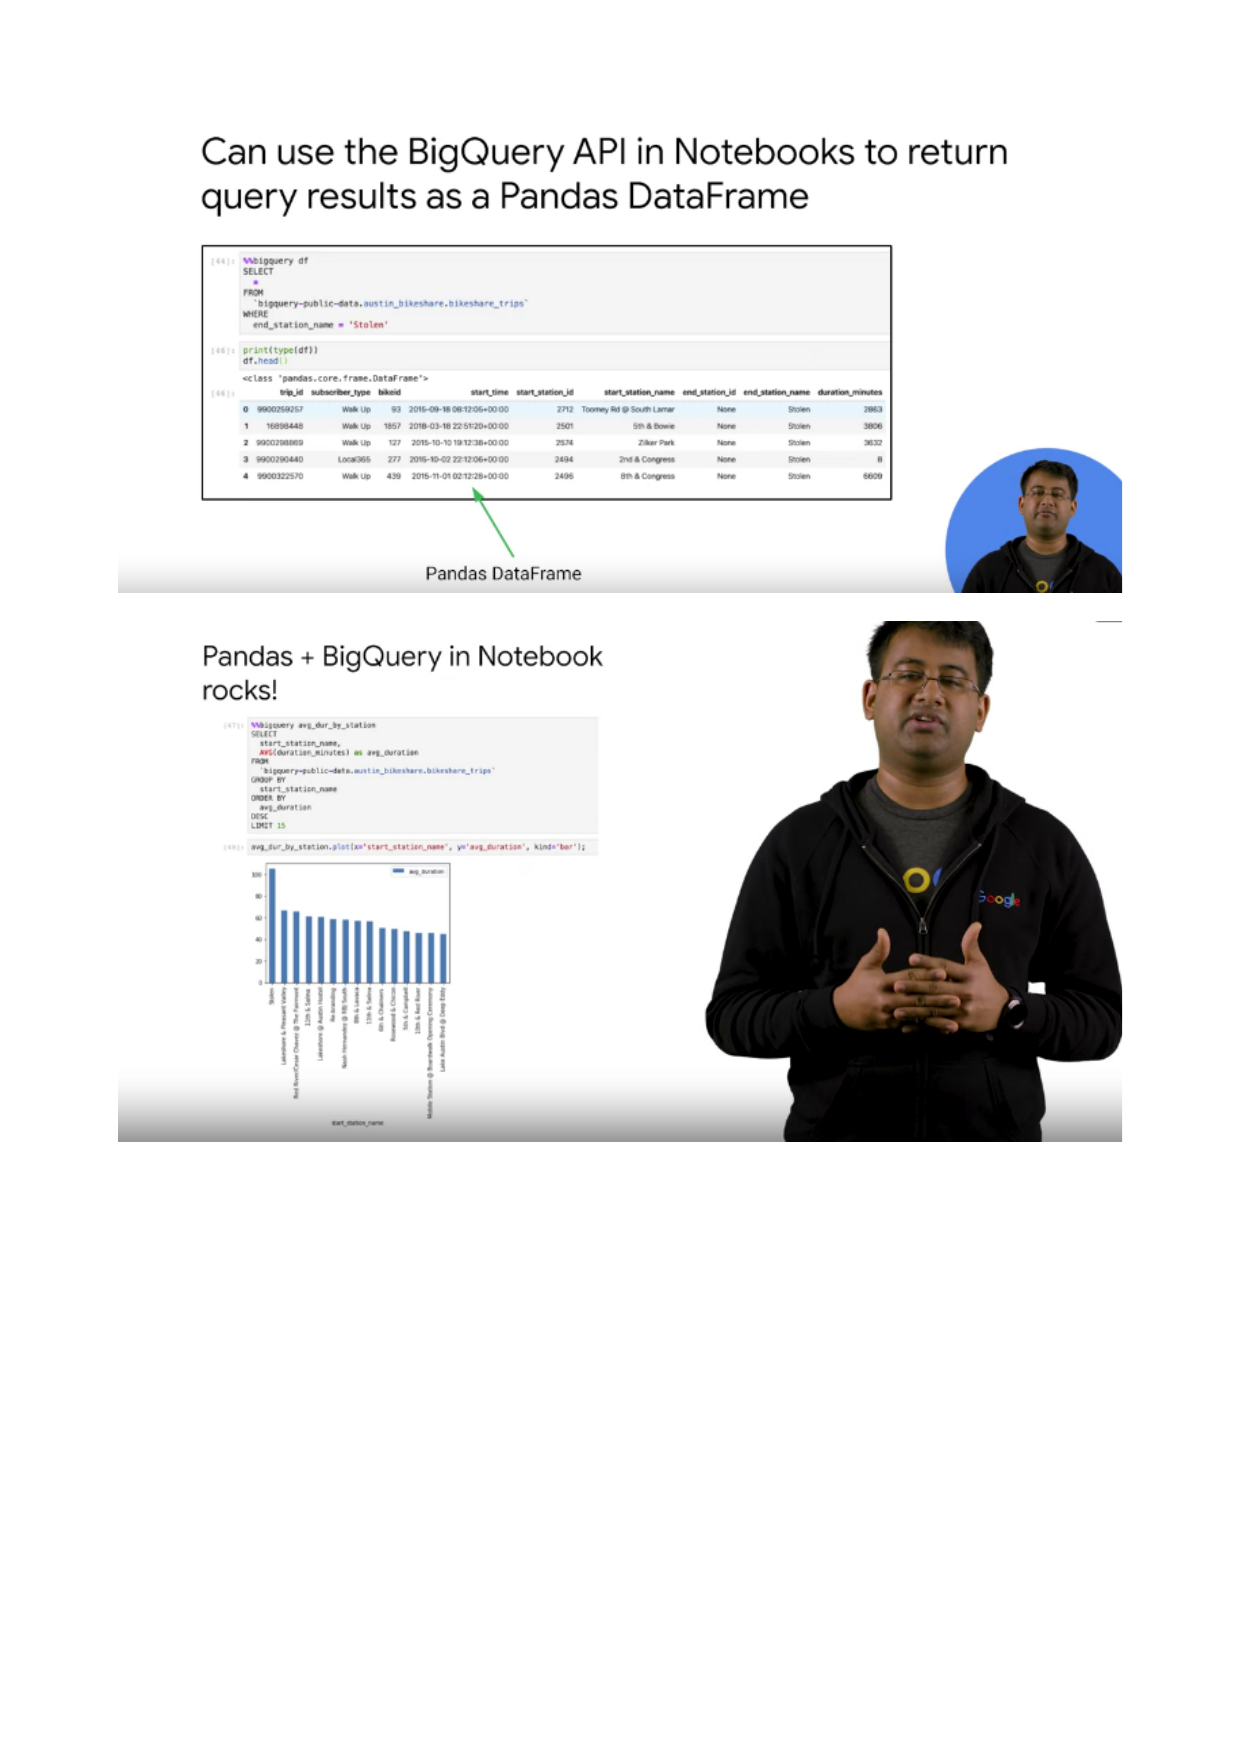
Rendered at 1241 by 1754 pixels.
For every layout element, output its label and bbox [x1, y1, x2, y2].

picture [118, 621, 1123, 1142]
picture [118, 118, 1123, 593]
